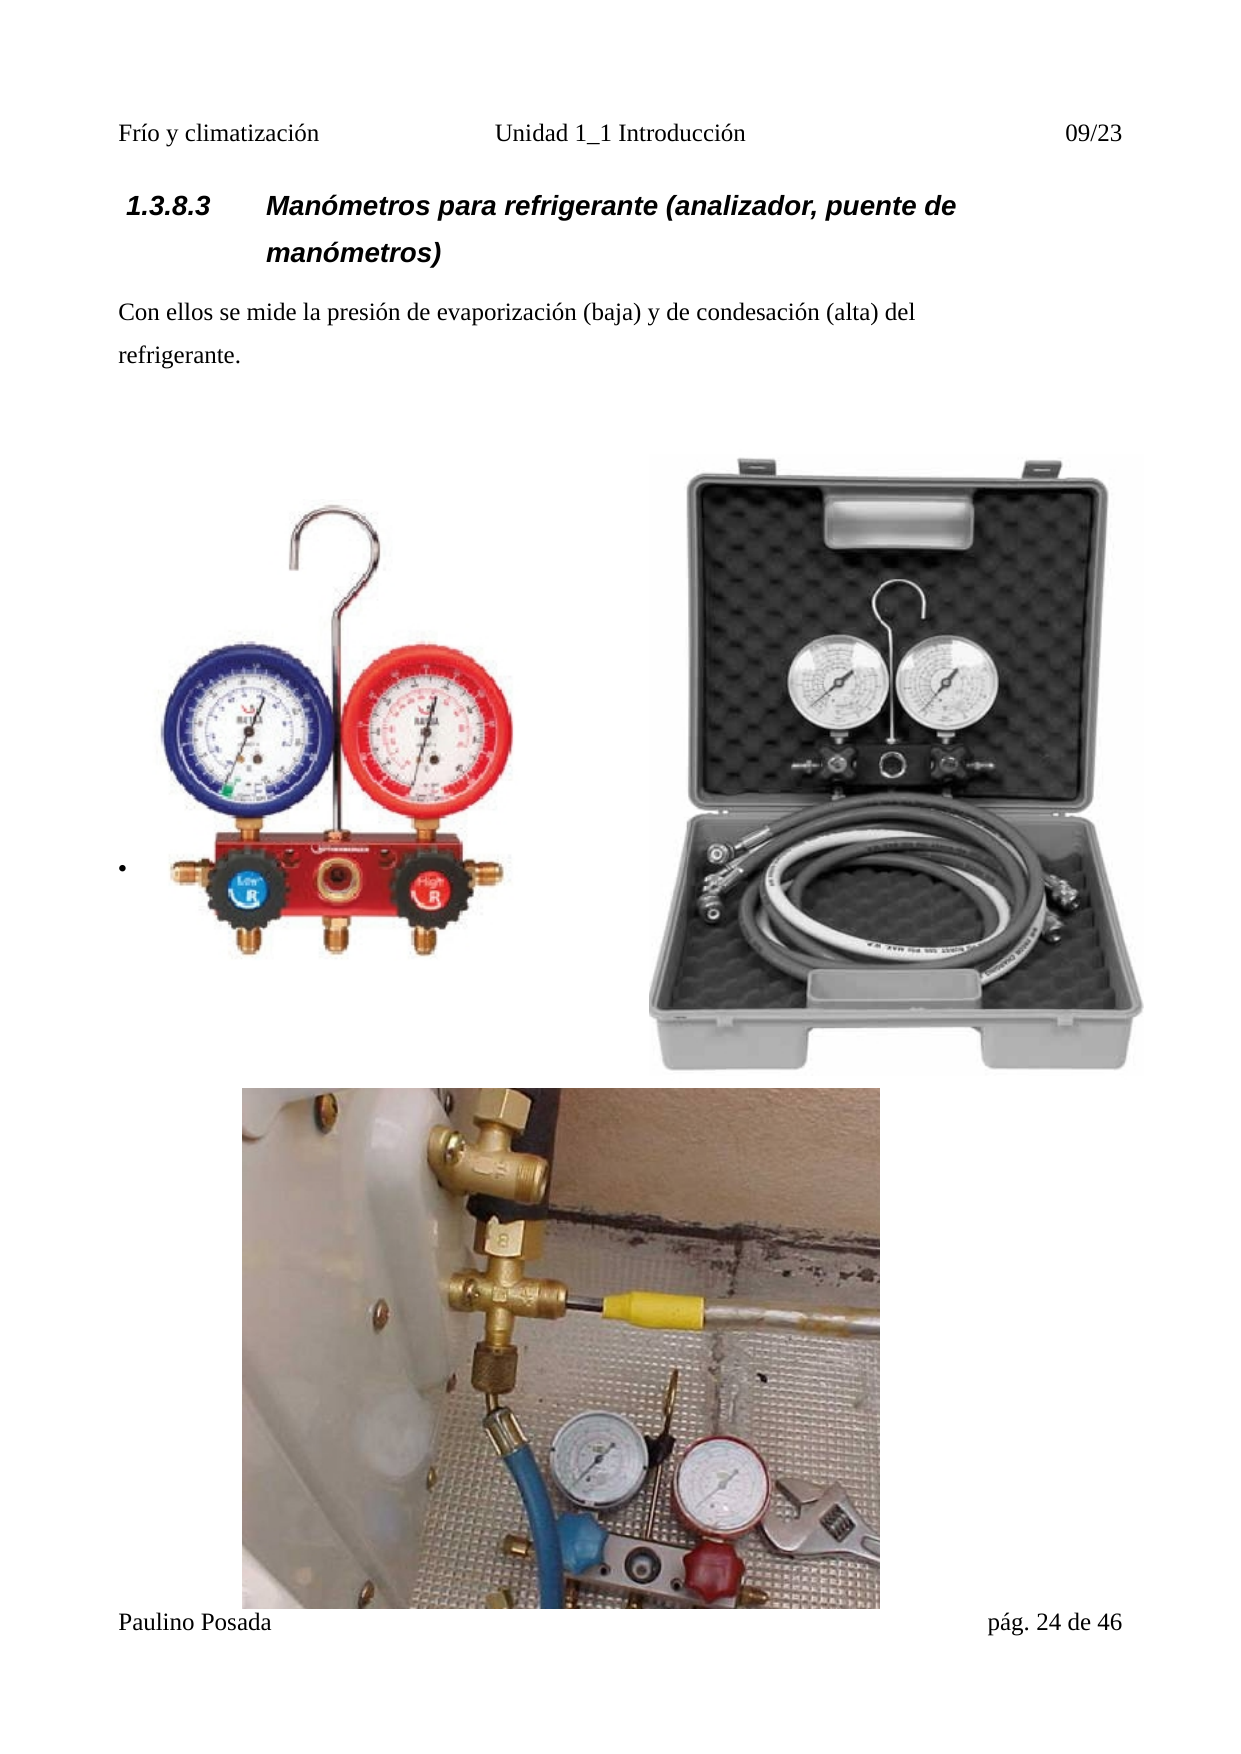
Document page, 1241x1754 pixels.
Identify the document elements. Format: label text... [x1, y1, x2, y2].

text Con ellos se mide la presión de evaporización (baja) y de condesación (alta) del [118, 297, 1122, 326]
picture [242, 1088, 880, 1609]
picture [144, 499, 524, 961]
subtitle Manómetros para refrigerante (analizador, puente de manómetros) [118, 189, 1122, 268]
text refrigerante. [118, 340, 1122, 369]
picture [649, 440, 1144, 1086]
